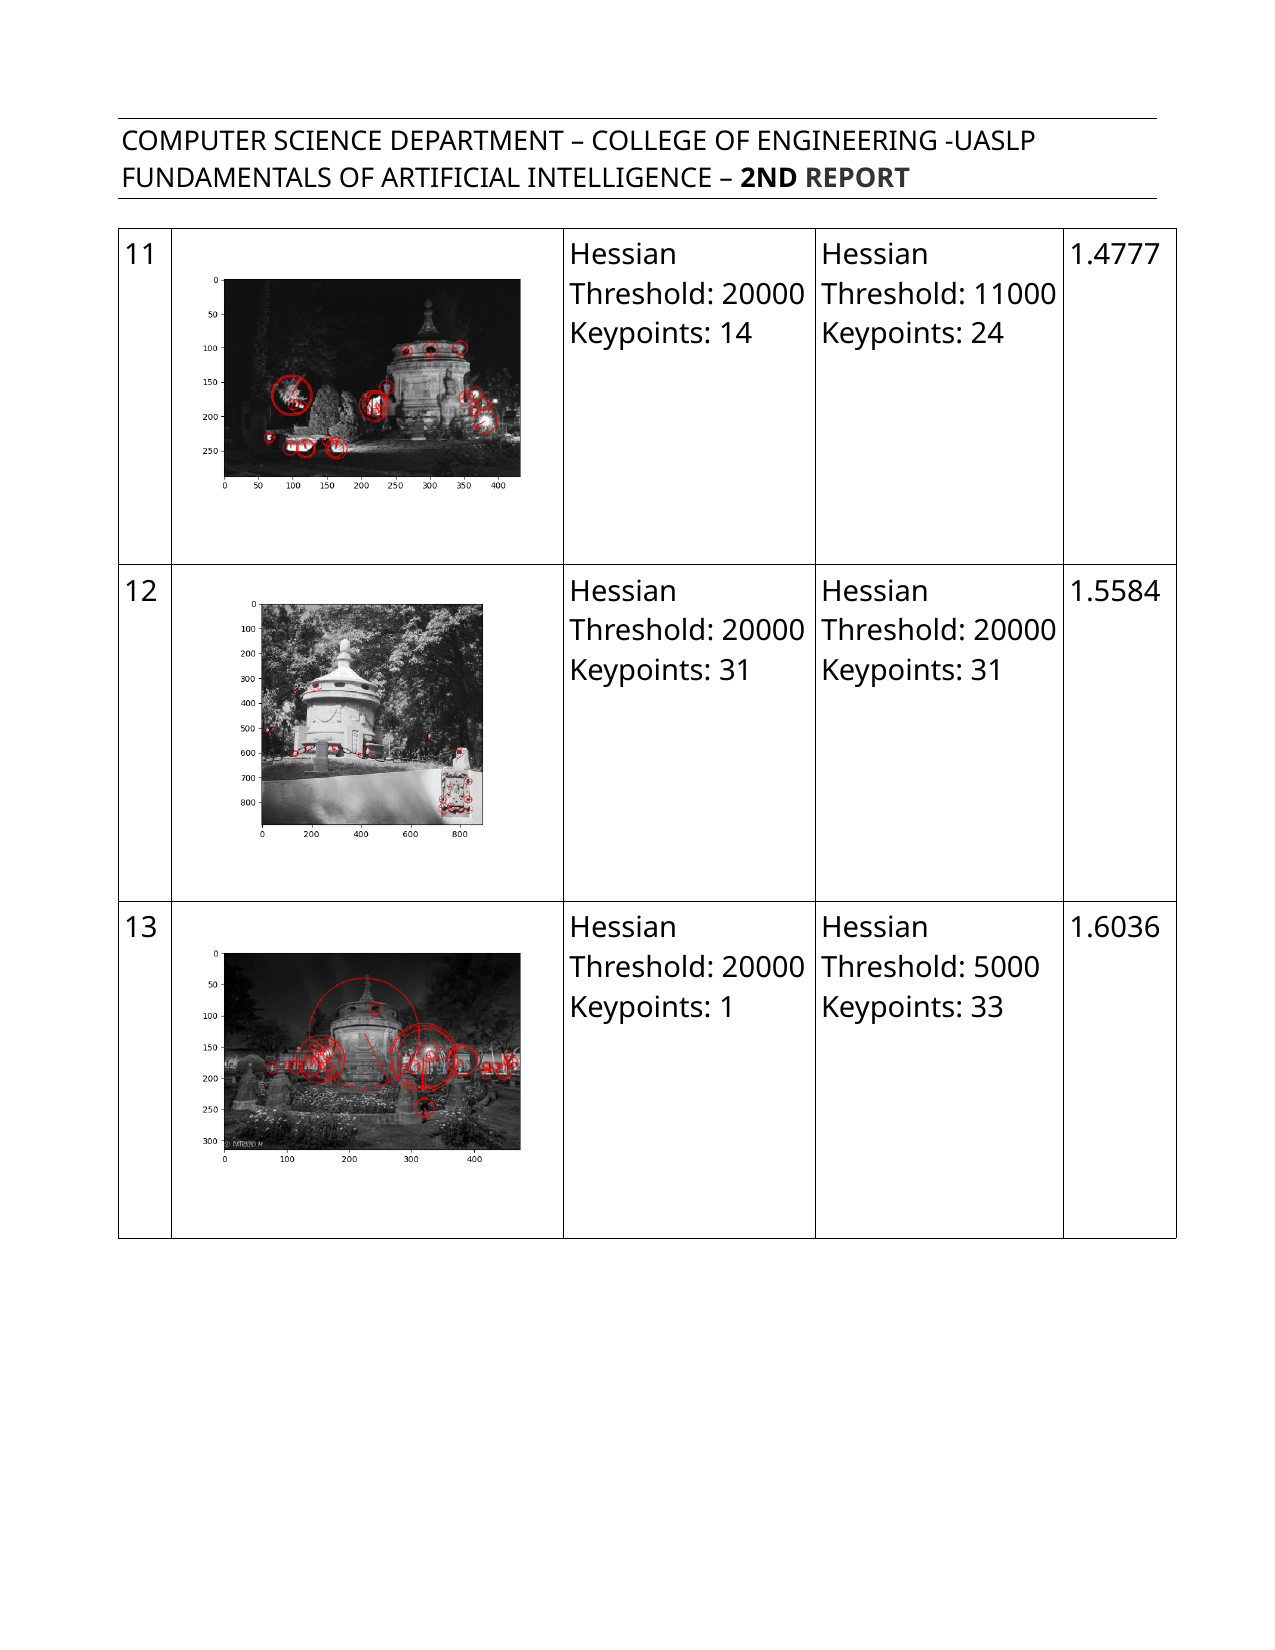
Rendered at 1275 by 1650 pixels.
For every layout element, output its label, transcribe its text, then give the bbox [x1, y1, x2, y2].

picture [177, 906, 558, 1193]
table_cell 1.6036 [1064, 902, 1176, 1238]
table_cell 1.4777 [1064, 229, 1176, 564]
picture [177, 233, 558, 519]
table_cell 1.5584 [1064, 565, 1176, 901]
picture [177, 570, 558, 856]
table_cell Hessian Threshold: 11000 Keypoints: 24 [816, 229, 1063, 564]
table_cell Hessian Threshold: 20000 Keypoints: 1 [564, 902, 815, 1238]
table_cell [172, 902, 563, 1238]
table_cell [172, 229, 563, 564]
table_cell Hessian Threshold: 5000 Keypoints: 33 [816, 902, 1063, 1238]
table_cell [172, 565, 563, 901]
table_cell Hessian Threshold: 20000 Keypoints: 31 [816, 565, 1063, 901]
table_cell 12 [119, 565, 171, 901]
table_cell 13 [119, 902, 171, 1238]
table_cell Hessian Threshold: 20000 Keypoints: 14 [564, 229, 815, 564]
table_cell 11 [119, 229, 171, 564]
table_cell Hessian Threshold: 20000 Keypoints: 31 [564, 565, 815, 901]
